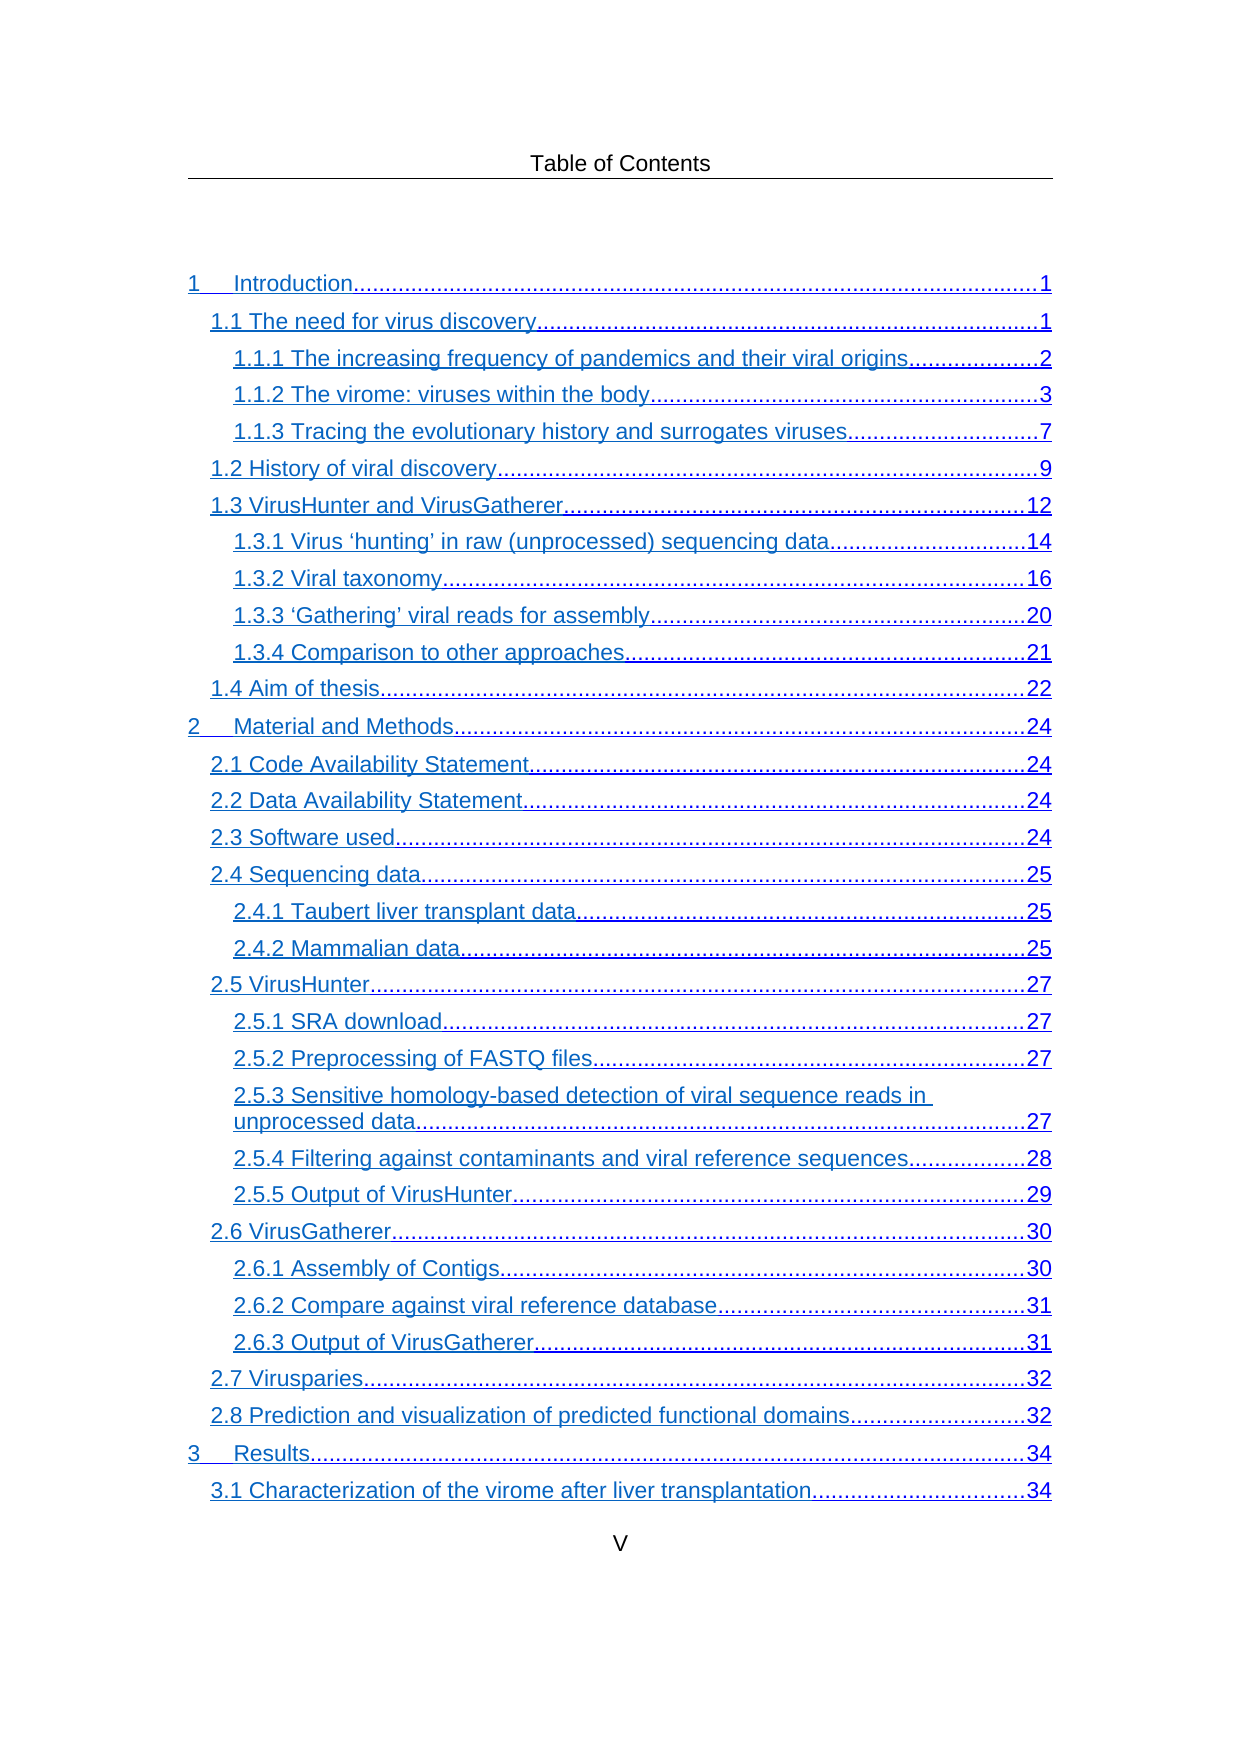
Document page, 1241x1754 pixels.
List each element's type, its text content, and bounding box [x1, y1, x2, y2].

text 1.3 VirusHunter and VirusGatherer 12 [210, 492, 1053, 518]
text 1.3.1 Virus ‘hunting’ in raw (unprocessed) sequencing data 14 [233, 528, 1053, 555]
text 2.5.3 Sensitive homology-based detection of viral sequence reads in unprocessed data 27 [233, 1082, 1053, 1134]
text 1.4 Aim of thesis 22 [210, 675, 1053, 702]
text 1.3.2 Viral taxonomy 16 [233, 565, 1053, 591]
text 1 Introduction 1 [187, 269, 1053, 297]
text 2.5.4 Filtering against contaminants and viral reference sequences 28 [233, 1145, 1053, 1171]
text 1.1.3 Tracing the evolutionary history and surrogates viruses 7 [233, 418, 1053, 444]
text 2.5.1 SRA download 27 [233, 1008, 1053, 1034]
text 2.6.2 Compare against viral reference database 31 [233, 1292, 1053, 1318]
text 2.7 Virusparies 32 [210, 1365, 1053, 1392]
text 2.3 Software used 24 [210, 824, 1053, 851]
text 1.1 The need for virus discovery 1 [210, 308, 1053, 334]
text 1.3.3 ‘Gathering’ viral reads for assembly 20 [233, 602, 1053, 628]
text 2.4 Sequencing data 25 [210, 861, 1053, 887]
text 1.1.1 The increasing frequency of pandemics and their viral origins 2 [233, 344, 1053, 371]
text 2.8 Prediction and visualization of predicted functional domains 32 [210, 1402, 1053, 1428]
text 3.1 Characterization of the virome after liver transplantation 34 [210, 1477, 1053, 1504]
text 2.4.1 Taubert liver transplant data 25 [233, 898, 1053, 924]
text 2 Material and Methods 24 [187, 712, 1053, 740]
text 1.3.4 Comparison to other approaches 21 [233, 639, 1053, 665]
text 2.5.5 Output of VirusHunter 29 [233, 1181, 1053, 1208]
text 2.1 Code Availability Statement 24 [210, 751, 1053, 777]
text 2.6.3 Output of VirusGatherer 31 [233, 1328, 1053, 1355]
text 2.6 VirusGatherer 30 [210, 1218, 1053, 1244]
text 2.4.2 Mammalian data 25 [233, 934, 1053, 961]
text 2.2 Data Availability Statement 24 [210, 787, 1053, 814]
text 3 Results 34 [187, 1439, 1053, 1467]
text 1.1.2 The virome: viruses within the body 3 [233, 381, 1053, 408]
text 1.2 History of viral discovery 9 [210, 455, 1053, 481]
text 2.5 VirusHunter 27 [210, 971, 1053, 998]
text 2.6.1 Assembly of Contigs 30 [233, 1255, 1053, 1281]
text 2.5.2 Preprocessing of FASTQ files 27 [233, 1045, 1053, 1071]
